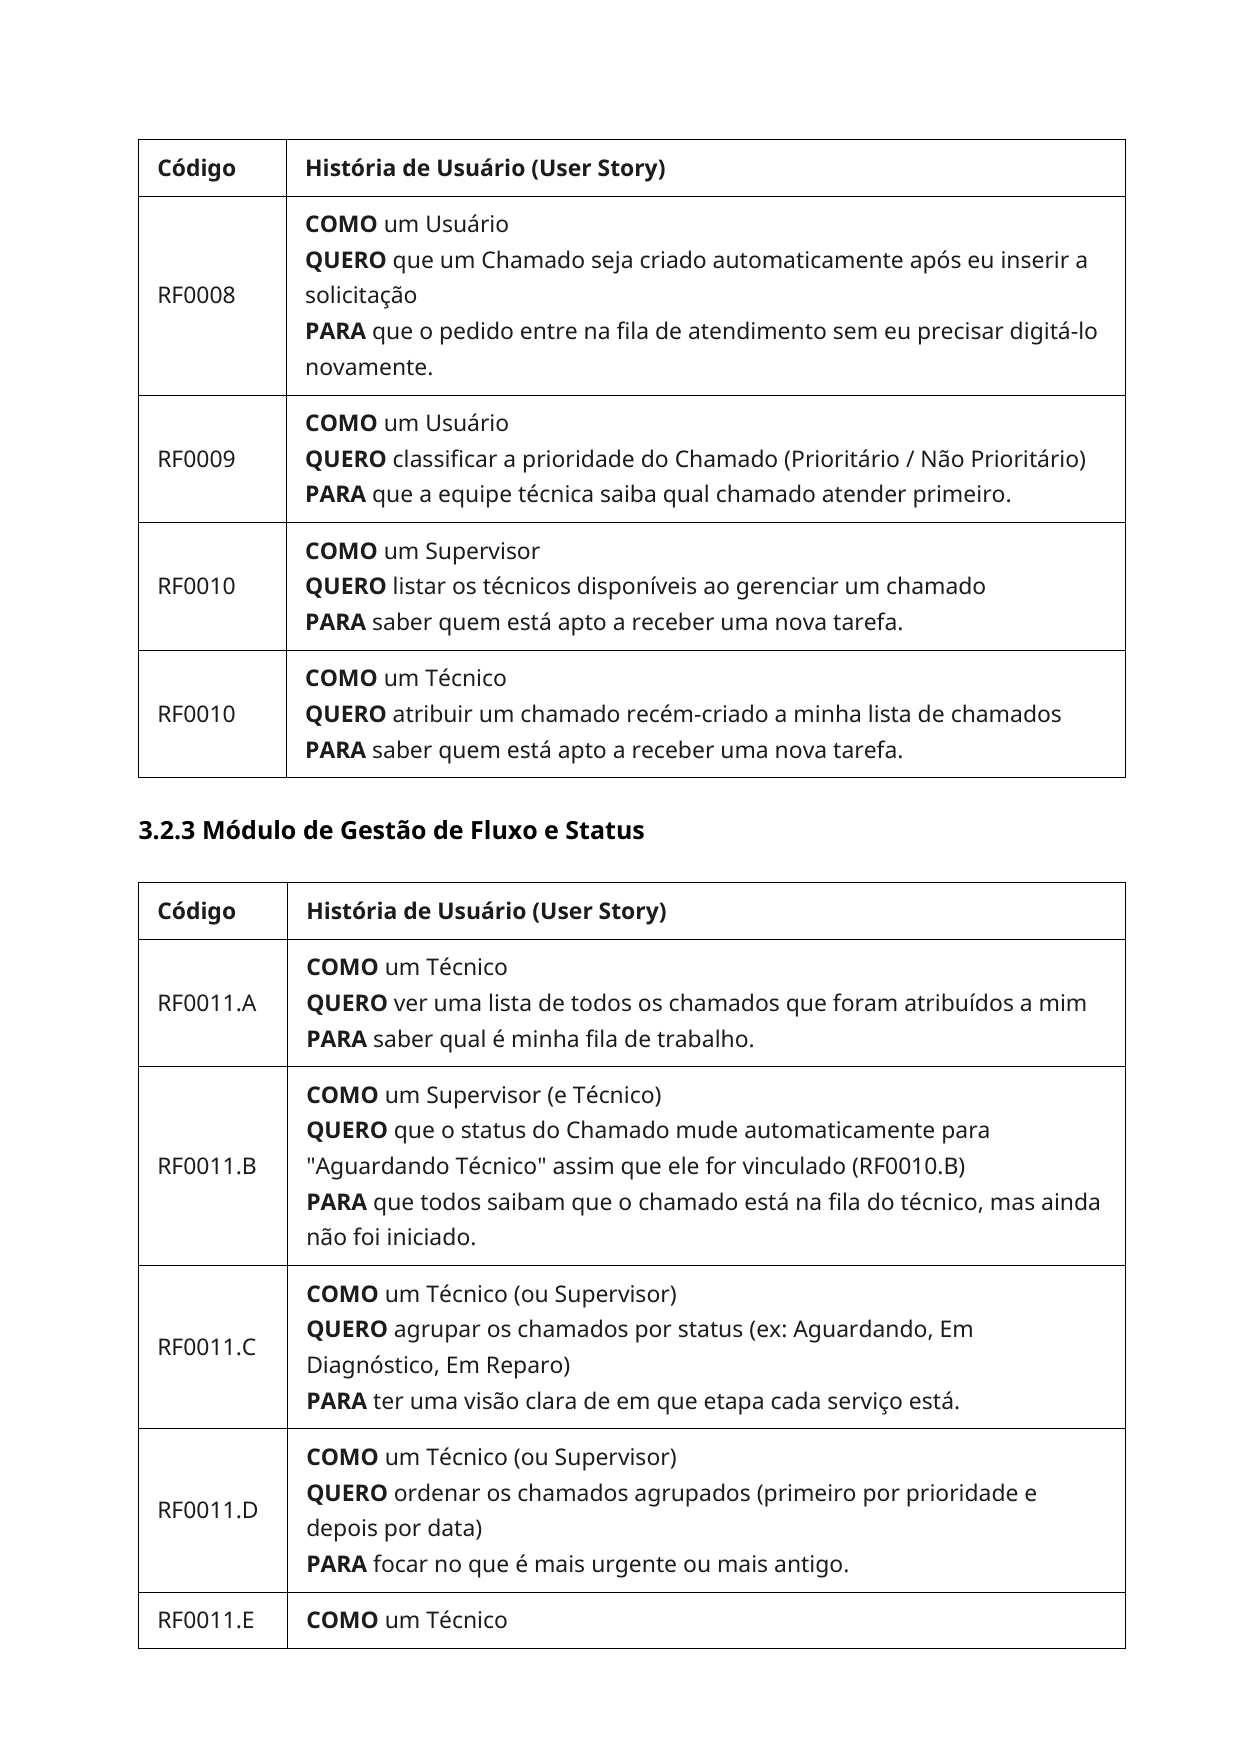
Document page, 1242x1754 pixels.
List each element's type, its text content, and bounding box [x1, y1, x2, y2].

table_header Código [139, 883, 287, 939]
table_cell RF0010 [139, 523, 286, 650]
table_cell COMO um Usuário QUERO que um Chamado seja criado automaticamente após eu inserir a solicitação PARA que o pedido entre na fila de atendimento sem eu precisar digitá-lo novamente. [287, 197, 1125, 394]
table_cell COMO um Técnico [288, 1593, 1125, 1648]
table_cell RF0010 [139, 651, 286, 777]
table_cell COMO um Técnico QUERO ver uma lista de todos os chamados que foram atribuídos a mim PARA saber qual é minha fila de trabalho. [288, 940, 1125, 1066]
table_cell RF0011.E [139, 1593, 287, 1648]
table_cell RF0011.C [139, 1266, 287, 1428]
table_header História de Usuário (User Story) [287, 140, 1125, 196]
subtitle 3.2.3 Módulo de Gestão de Fluxo e Status [138, 813, 1125, 847]
table_cell RF0011.D [139, 1429, 287, 1592]
table_header Código [139, 140, 286, 196]
table_cell RF0011.B [139, 1067, 287, 1265]
table_cell RF0008 [139, 197, 286, 394]
table_cell COMO um Técnico (ou Supervisor) QUERO agrupar os chamados por status (ex: Aguardando, Em Diagnóstico, Em Reparo) PARA ter uma visão clara de em que etapa cada serviço está. [288, 1266, 1125, 1428]
table_header História de Usuário (User Story) [288, 883, 1125, 939]
table_cell COMO um Técnico QUERO atribuir um chamado recém-criado a minha lista de chamados PARA saber quem está apto a receber uma nova tarefa. [287, 651, 1125, 777]
table_cell COMO um Usuário QUERO classificar a prioridade do Chamado (Prioritário / Não Prioritário) PARA que a equipe técnica saiba qual chamado atender primeiro. [287, 396, 1125, 522]
table_cell COMO um Supervisor (e Técnico) QUERO que o status do Chamado mude automaticamente para "Aguardando Técnico" assim que ele for vinculado (RF0010.B) PARA que todos saibam que o chamado está na fila do técnico, mas ainda não foi iniciado. [288, 1067, 1125, 1265]
table_cell RF0009 [139, 396, 286, 522]
table_cell COMO um Supervisor QUERO listar os técnicos disponíveis ao gerenciar um chamado PARA saber quem está apto a receber uma nova tarefa. [287, 523, 1125, 650]
table_cell COMO um Técnico (ou Supervisor) QUERO ordenar os chamados agrupados (primeiro por prioridade e depois por data) PARA focar no que é mais urgente ou mais antigo. [288, 1429, 1125, 1592]
table_cell RF0011.A [139, 940, 287, 1066]
